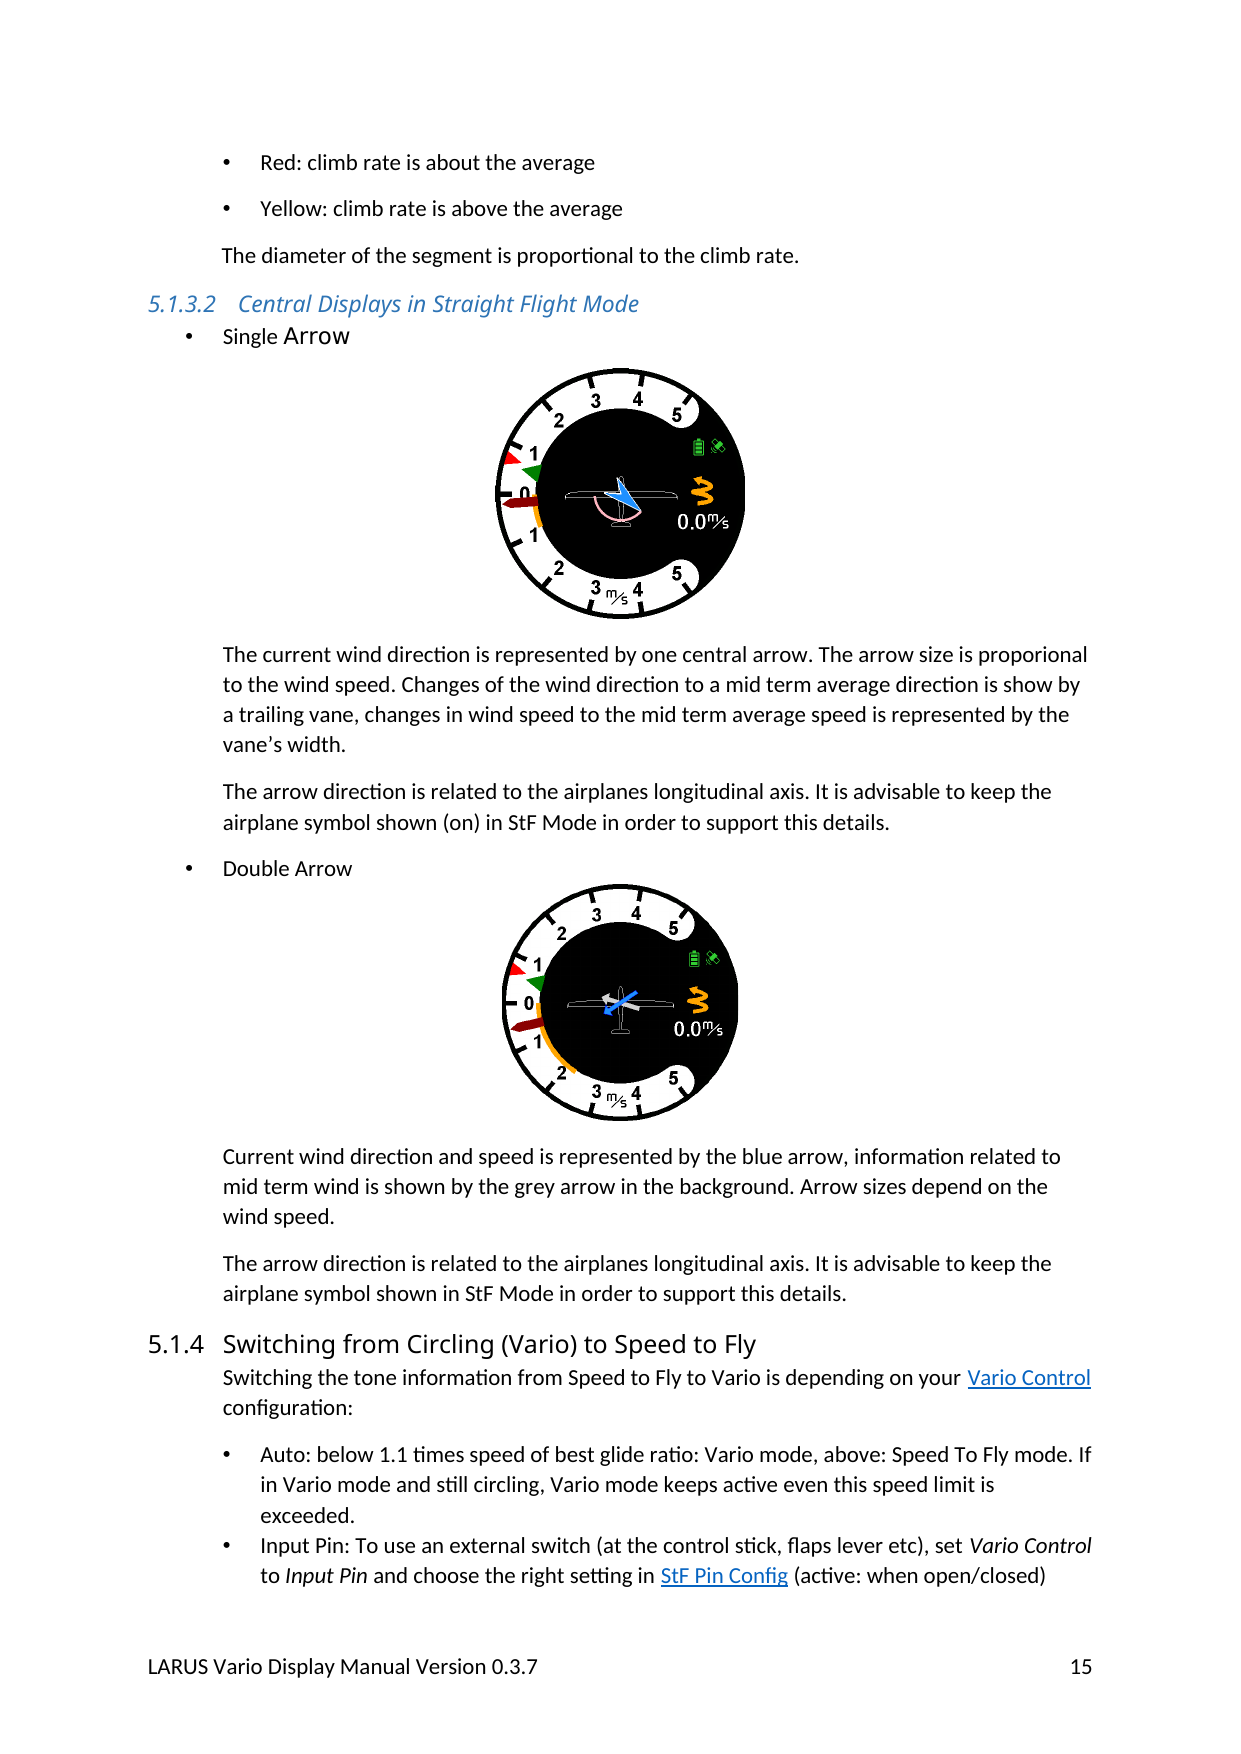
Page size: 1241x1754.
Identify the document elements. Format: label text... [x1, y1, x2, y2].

subtitle Switching from Circling (Vario) to Speed to Fly [148, 1326, 1093, 1361]
list Red: climb rate is about the average [223, 148, 1093, 176]
list The current wind direction is represented by one central arrow. The arrow size is proporional to the wind speed. Changes of the wind direction to a mid term average direction is show by a trailing vane, changes in wind speed to the mid term average speed is represented by the vane’s width. [185, 369, 1093, 758]
list Current wind direction and speed is represented by the blue arrow, information related to mid term wind is shown by the grey arrow in the background. Arrow sizes depend on the wind speed. [185, 901, 1093, 1231]
picture [502, 884, 739, 1121]
list Switching the tone information from Speed to Fly to Vario is depending on your Vario Control configuration: [185, 1363, 1093, 1421]
picture [495, 368, 745, 619]
list Yellow: climb rate is above the average [223, 194, 1093, 222]
list Auto: below 1.1 times speed of best glide ratio: Vario mode, above: Speed To Fly mode. If in Vario mode and still circling, Vario mode keeps active even this speed limit is exceeded. [223, 1440, 1093, 1529]
text The diameter of the segment is proportional to the climb rate. [148, 241, 1093, 269]
list Single Arrow [185, 322, 1093, 350]
list Input Pin: To use an external switch (at the control stick, flaps lever etc), set Vario Control to Input Pin and choose the right setting in StF Pin Config (active: when open/closed) [223, 1531, 1093, 1589]
subtitle Central Displays in Straight Flight Mode [148, 288, 1093, 319]
list The arrow direction is related to the airplanes longitudinal axis. It is advisable to keep the airplane symbol shown in StF Mode in order to support this details. [185, 1249, 1093, 1308]
list The arrow direction is related to the airplanes longitudinal axis. It is advisable to keep the airplane symbol shown (on) in StF Mode in order to support this details. [185, 777, 1093, 836]
list Double Arrow [185, 854, 1093, 882]
